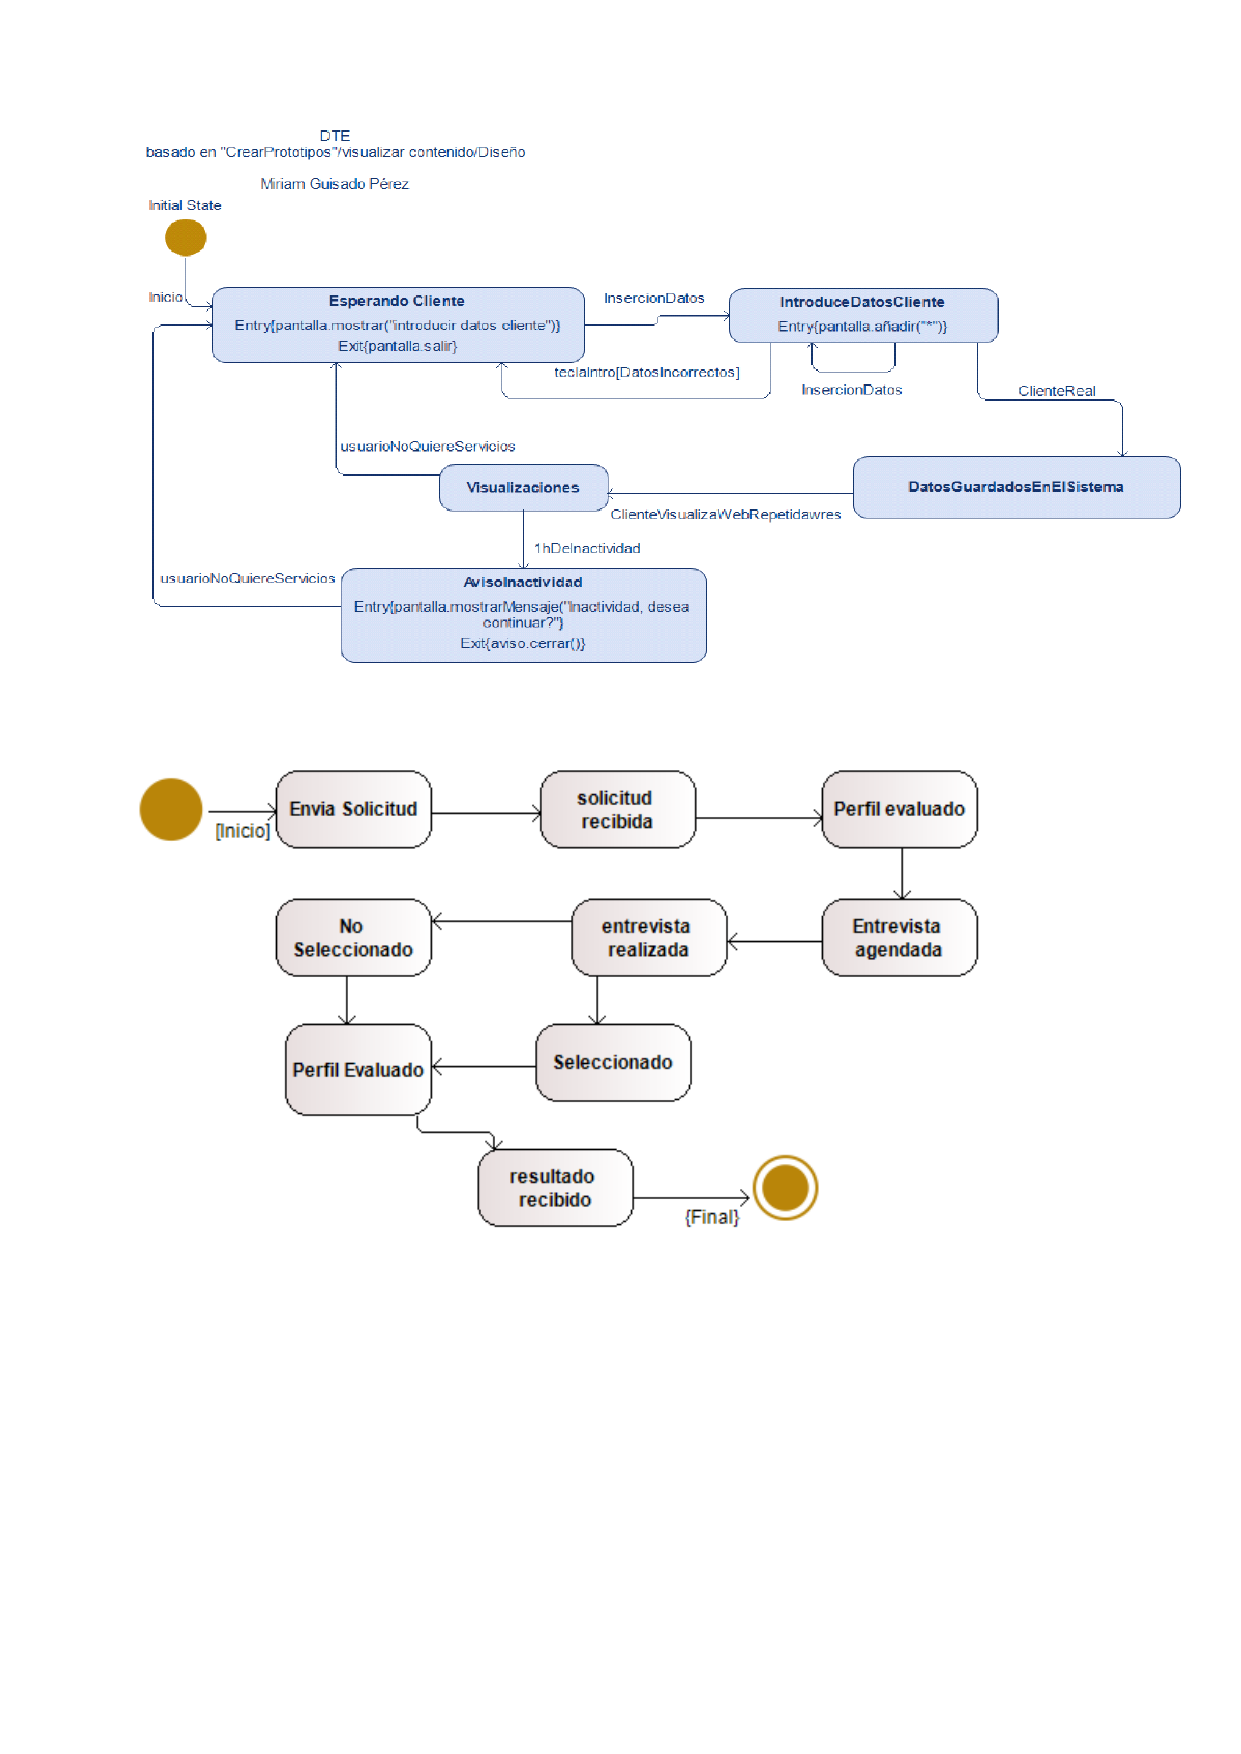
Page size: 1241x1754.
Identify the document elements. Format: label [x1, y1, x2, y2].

picture [118, 118, 1191, 672]
picture [118, 755, 994, 1260]
